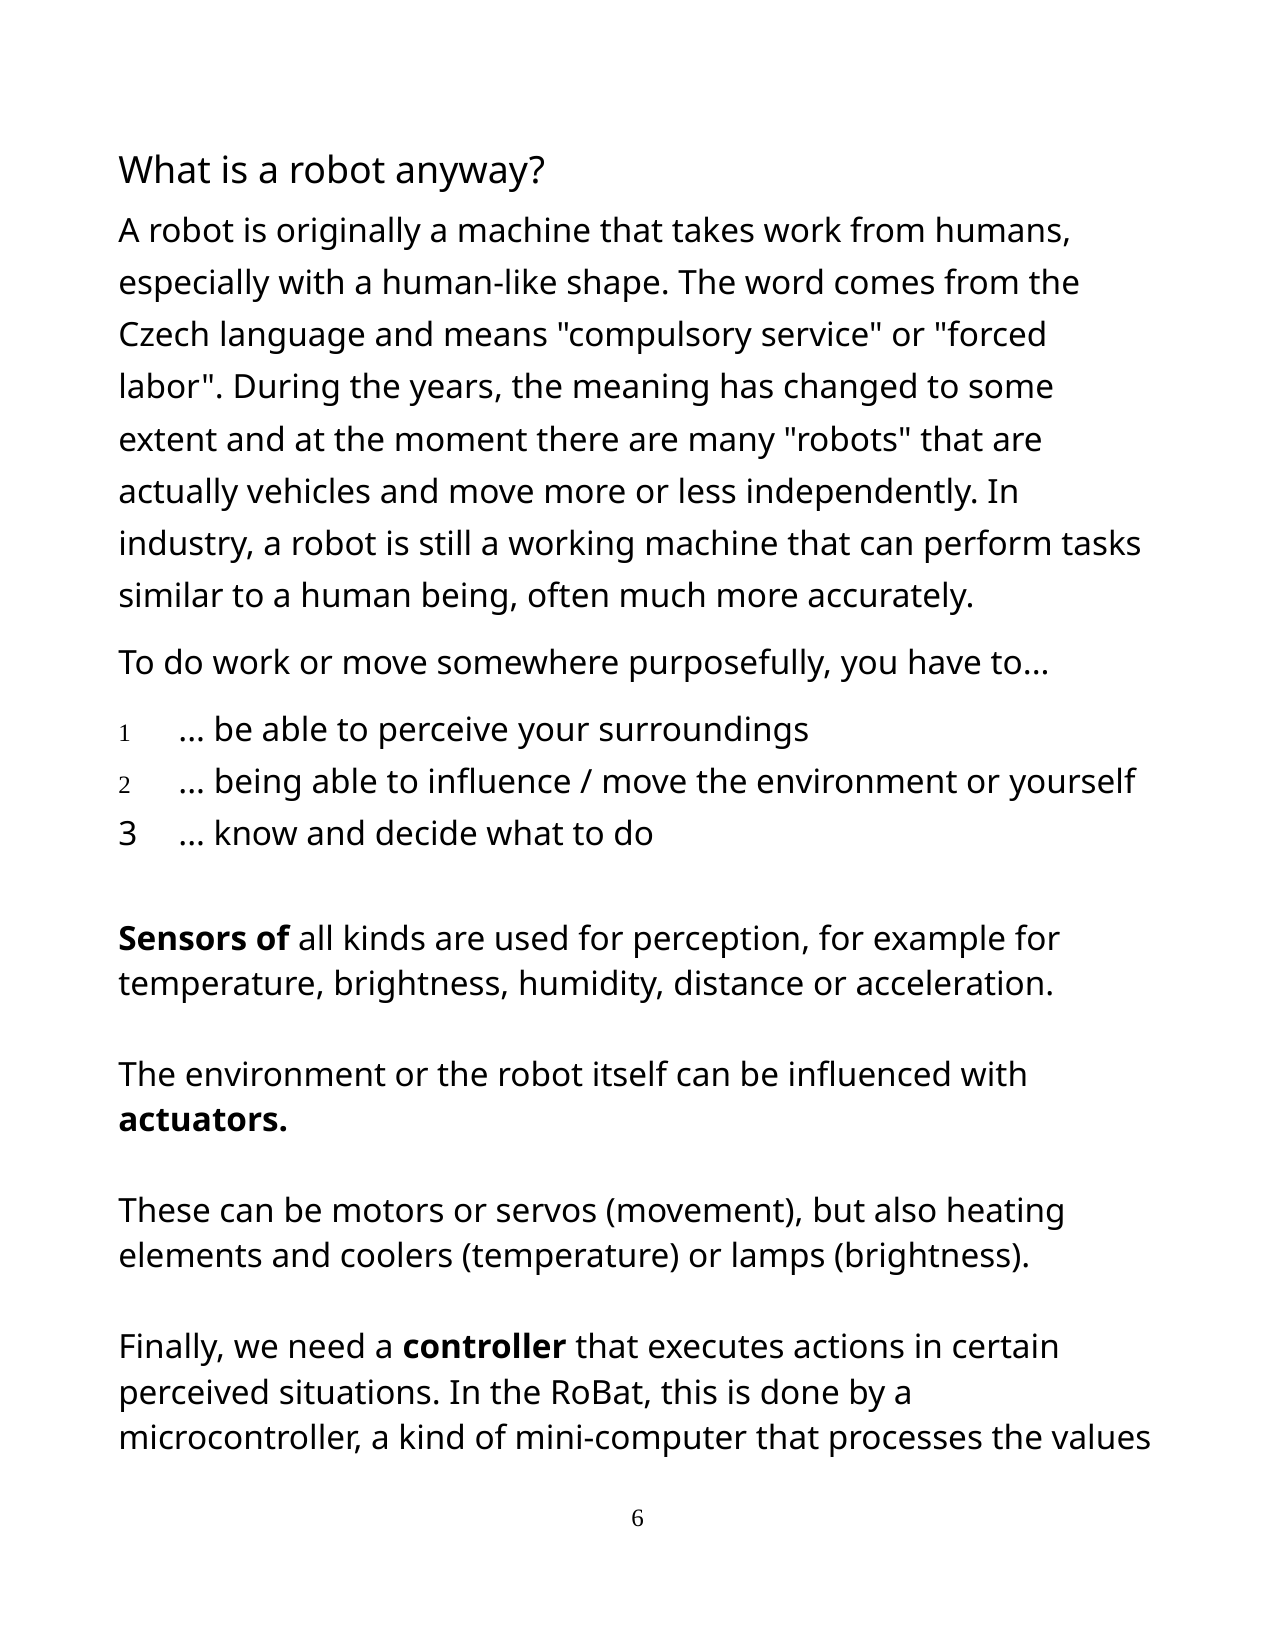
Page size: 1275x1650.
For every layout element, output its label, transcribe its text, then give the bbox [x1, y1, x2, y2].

text The environment or the robot itself can be influenced with actuators. [118, 1051, 1157, 1141]
list ... being able to influence / move the environment or yourself [118, 758, 1157, 803]
list ... know and decide what to do [118, 810, 1157, 855]
subtitle What is a robot anyway? [118, 143, 1157, 194]
text Sensors of all kinds are used for perception, for example for temperature, brightness, humidity, distance or acceleration. [118, 914, 1157, 1005]
list ... be able to perceive your surroundings [118, 706, 1157, 751]
text These can be motors or servos (movement), but also heating elements and coolers (temperature) or lamps (brightness). [118, 1187, 1157, 1278]
text A robot is originally a machine that takes work from humans, especially with a human-like shape. The word comes from the Czech language and means "compulsory service" or "forced labor". During the years, the meaning has changed to some extent and at the moment there are many "robots" that are actually vehicles and move more or less independently. In industry, a robot is still a working machine that can perform tasks similar to a human being, often much more accurately. [118, 207, 1157, 617]
text To do work or move somewhere purposefully, you have to... [118, 639, 1157, 684]
text Finally, we need a controller that executes actions in certain perceived situations. In the RoBat, this is done by a microcontroller, a kind of mini-computer that processes the values [118, 1323, 1157, 1459]
